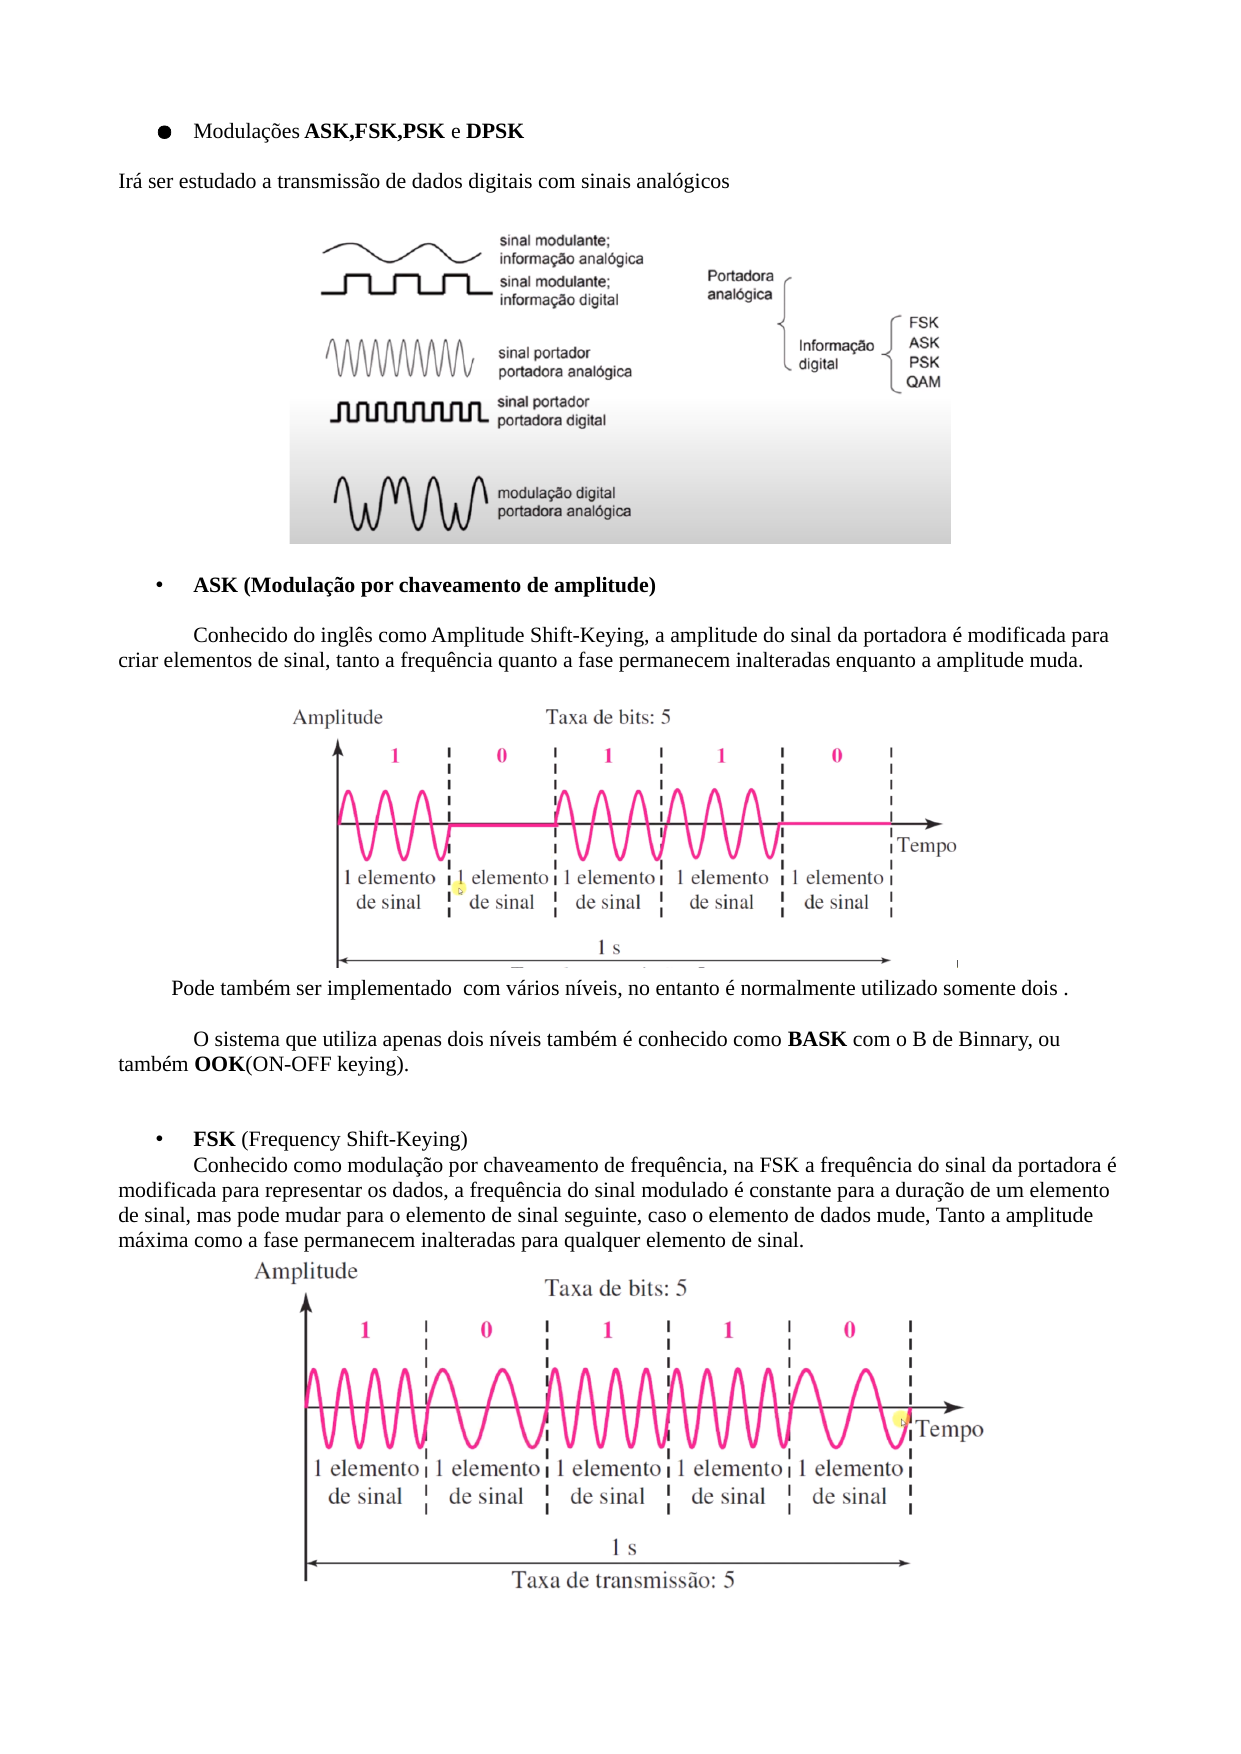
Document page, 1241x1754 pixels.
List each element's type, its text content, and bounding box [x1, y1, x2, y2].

list FSK (Frequency Shift-Keying) [156, 1126, 1122, 1152]
list Modulações ASK,FSK,PSK e DPSK [156, 118, 1122, 143]
picture [282, 697, 958, 968]
text Pode também ser implementado com vários níveis, no entanto é normalmente utilizado somente dois . [118, 975, 1122, 1000]
text O sistema que utiliza apenas dois níveis também é conhecido como BASK com o B de Binnary, ou também OOK(ON-OFF keying). [118, 1026, 1122, 1076]
list ASK (Modulação por chaveamento de amplitude) [156, 572, 1122, 597]
text Conhecido do inglês como Amplitude Shift-Keying, a amplitude do sinal da portadora é modificada para criar elementos de sinal, tanto a frequência quanto a fase permanecem inalteradas enquanto a amplitude muda. [118, 622, 1122, 673]
text Conhecido como modulação por chaveamento de frequência, na FSK a frequência do sinal da portadora é modificada para representar os dados, a frequência do sinal modulado é constante para a duração de um elemento de sinal, mas pode mudar para o elemento de sinal seguinte, caso o elemento de dados mude, Tanto a amplitude máxima como a fase permanecem inalteradas para qualquer elemento de sinal. [118, 1152, 1122, 1252]
picture [289, 207, 951, 544]
text Irá ser estudado a transmissão de dados digitais com sinais analógicos [118, 168, 1122, 194]
picture [252, 1252, 988, 1593]
